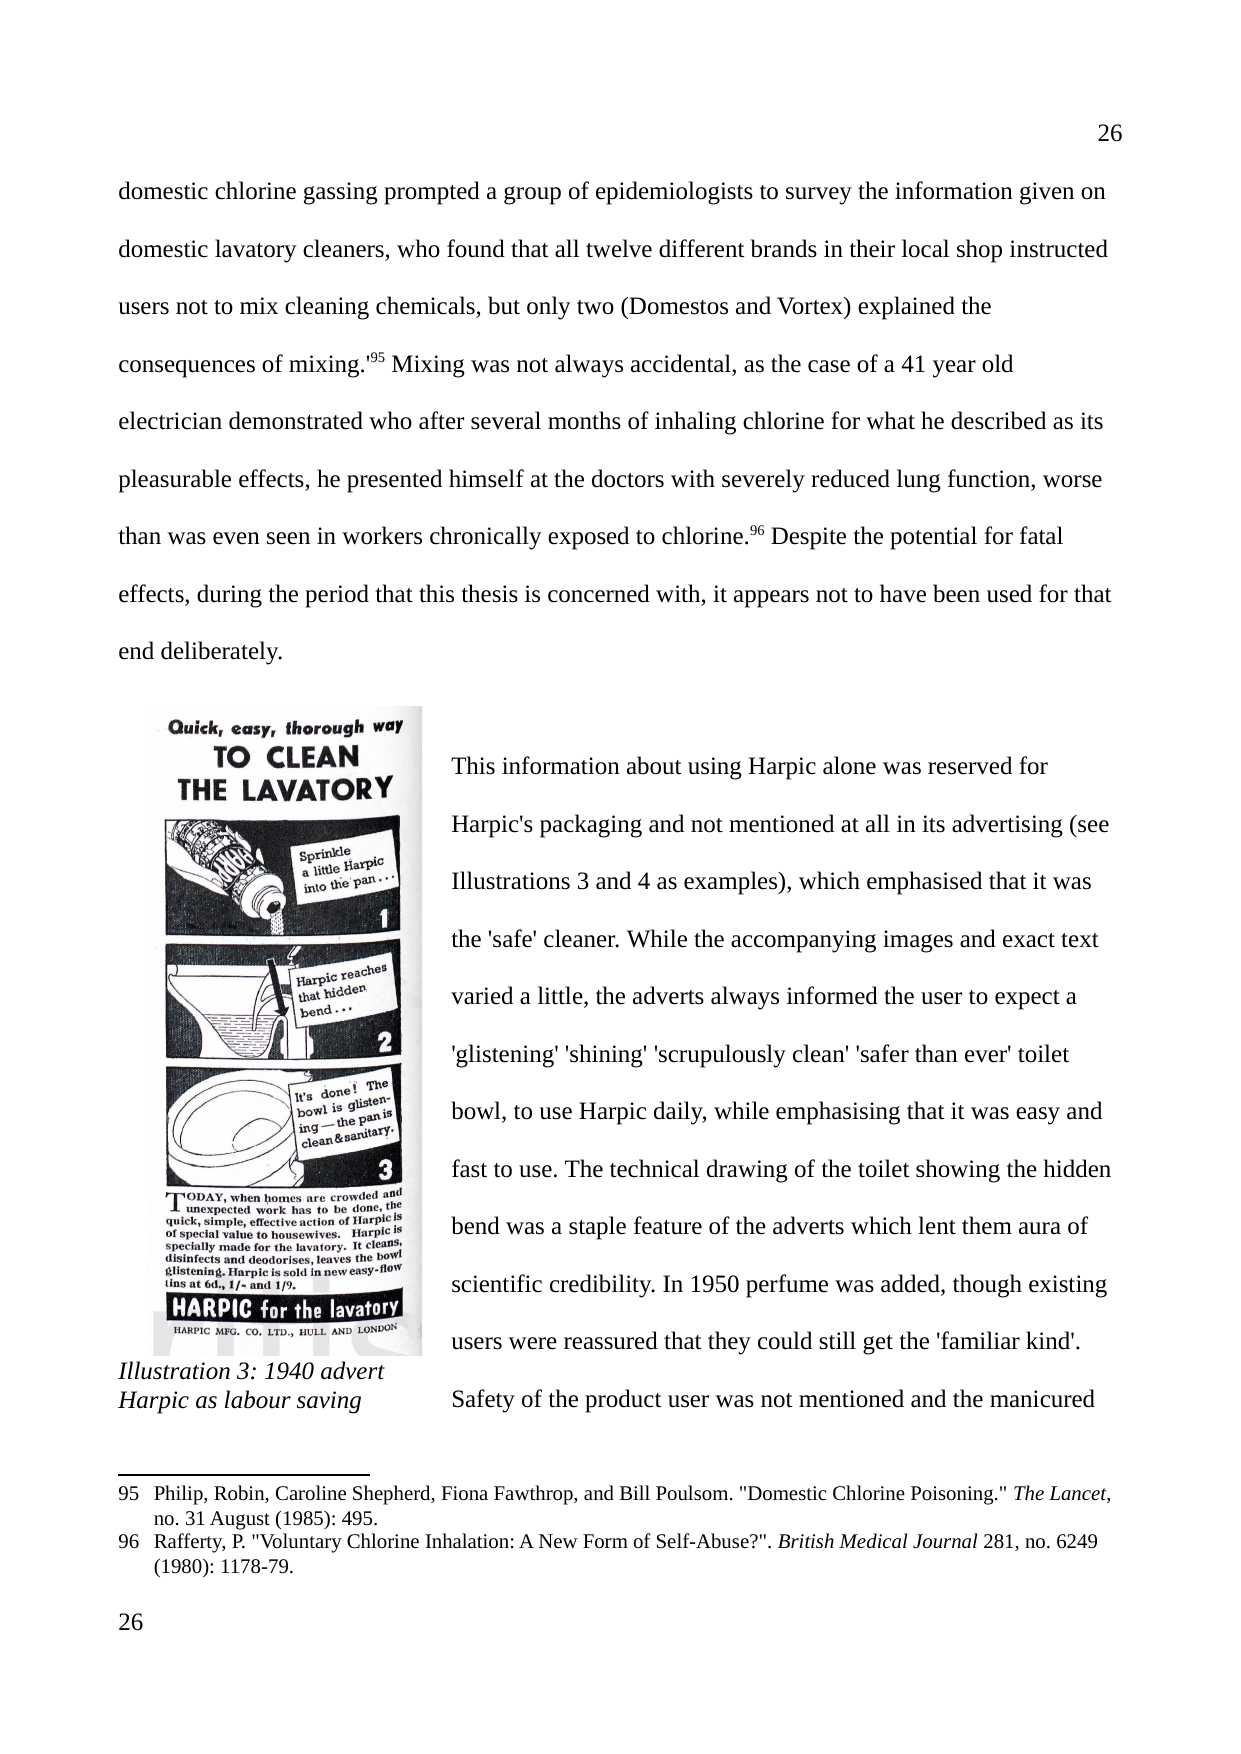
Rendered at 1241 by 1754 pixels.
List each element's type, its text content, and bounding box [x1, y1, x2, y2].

text Illustration 3: 1940 advert Harpic as labour saving [118, 706, 451, 1413]
text domestic chlorine gassing prompted a group of epidemiologists to survey the information given on domestic lavatory cleaners, who found that all twelve different brands in their local shop instructed users not to mix cleaning chemicals, but only two (Domestos and Vortex) explained the consequences of mixing.' Mixing was not always accidental, as the case of a 41 year old electrician demonstrated who after several months of inhaling chlorine for what he described as its pleasurable effects, he presented himself at the doctors with severely reduced lung function, worse than was even seen in workers chronically exposed to chlorine. Despite the potential for fatal effects, during the period that this thesis is concerned with, it appears not to have been used for that end deliberately. [118, 176, 1122, 665]
picture [147, 706, 423, 1356]
text Philip, Robin, Caroline Shepherd, Fiona Fawthrop, and Bill Poulsom. "Domestic Chlorine Poisoning." The Lancet, no. 31 August (1985): 495. [118, 1481, 1122, 1529]
text Rafferty, P. "Voluntary Chlorine Inhalation: A New Form of Self-Abuse?". British Medical Journal 281, no. 6249 (1980): 1178-79. [118, 1529, 1122, 1578]
text This information about using Harpic alone was reserved for Harpic's packaging and not mentioned at all in its advertising (see Illustrations 3 and 4 as examples), which emphasised that it was the 'safe' cleaner. While the accompanying images and exact text varied a little, the adverts always informed the user to expect a 'glistening' 'shining' 'scrupulously clean' 'safer than ever' toilet bowl, to use Harpic daily, while emphasising that it was easy and fast to use. The technical drawing of the toilet showing the hidden bend was a staple feature of the adverts which lent them aura of scientific credibility. In 1950 perfume was added, though existing users were reassured that they could still get the 'familiar kind'. Safety of the product user was not mentioned and the manicured [451, 751, 1122, 1413]
